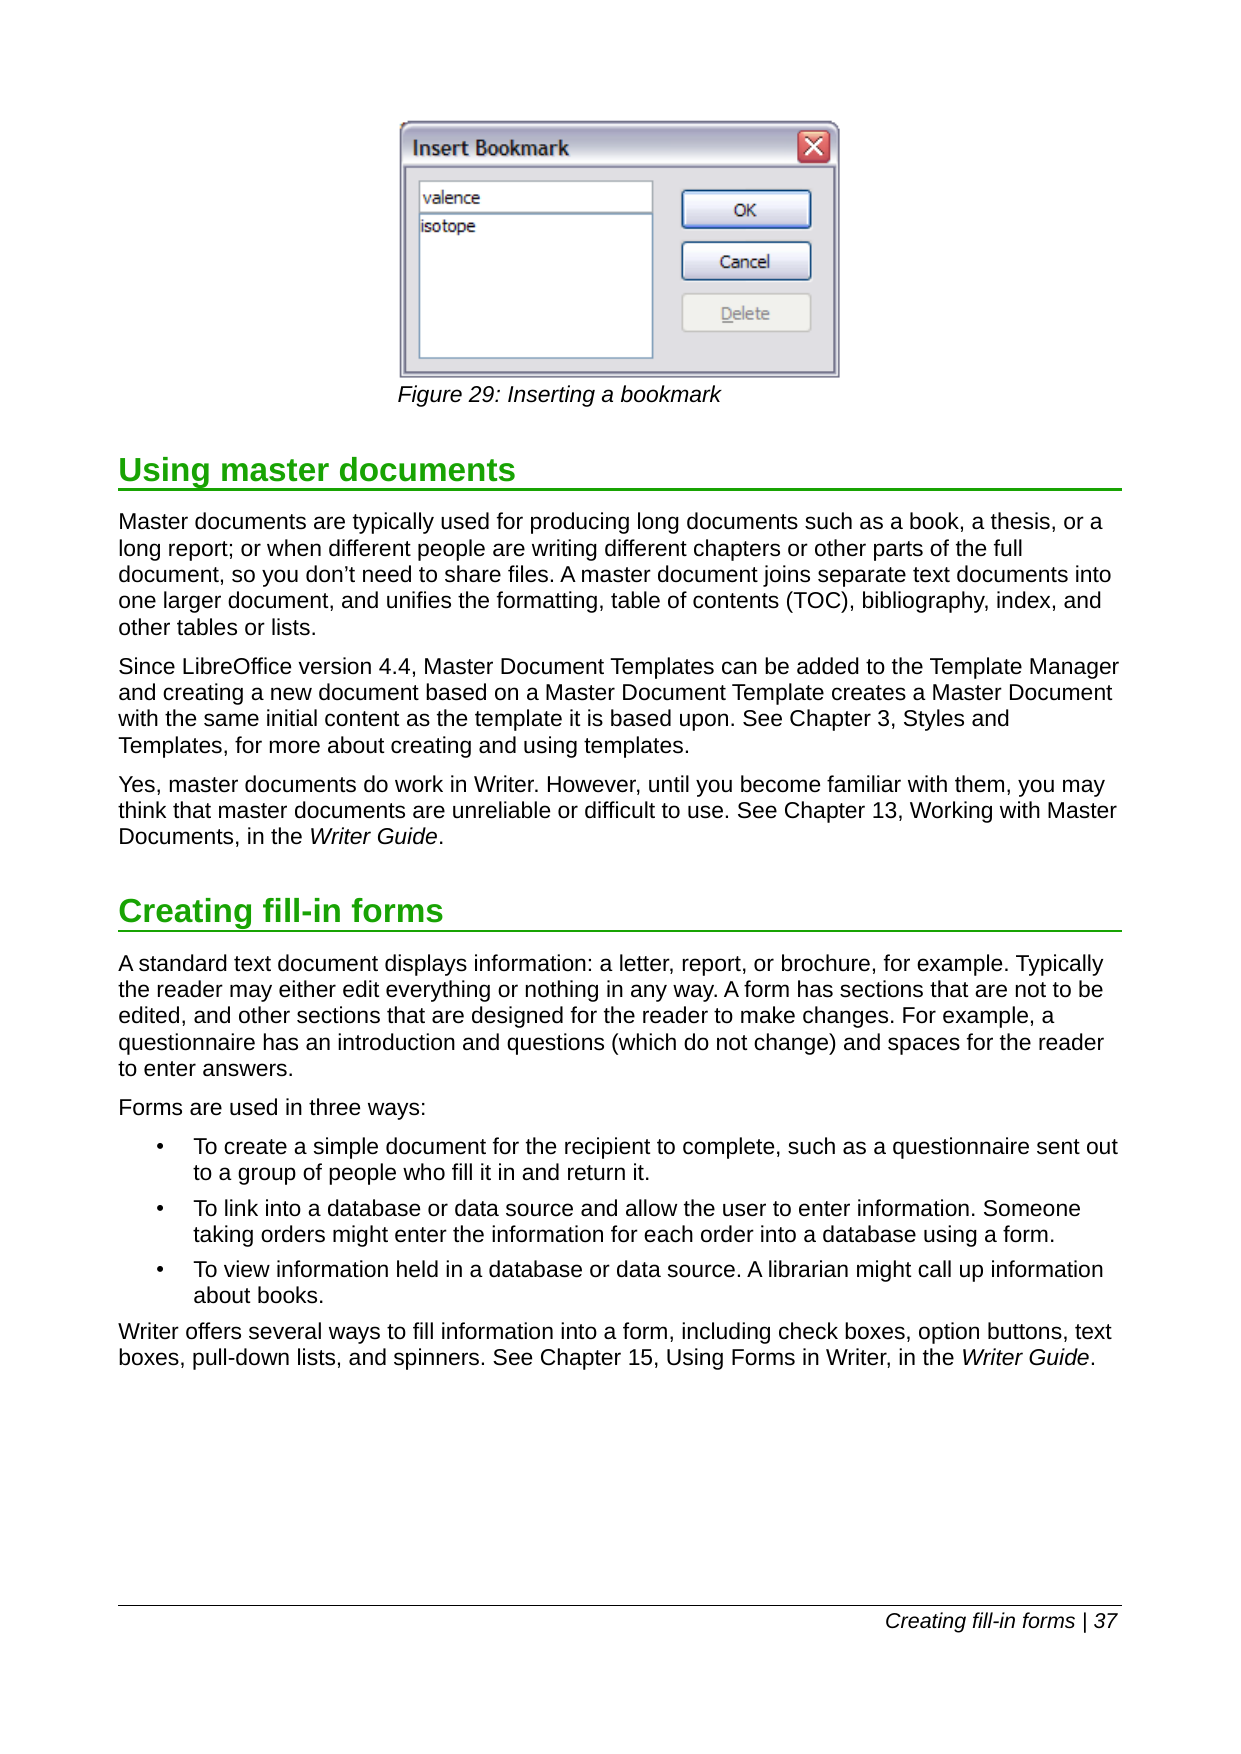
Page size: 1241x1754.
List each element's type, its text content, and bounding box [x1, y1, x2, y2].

subtitle Using master documents [118, 450, 1122, 488]
text Master documents are typically used for producing long documents such as a book, a thesis, or a long report; or when different people are writing different chapters or other parts of the full document, so you don’t need to share files. A master document joins separate text documents into one larger document, and unifies the formatting, table of contents (TOC), bibliography, index, and other tables or lists. [118, 508, 1122, 640]
picture [397, 118, 843, 381]
text Since LibreOffice version 4.4, Master Document Templates can be added to the Template Manager and creating a new document based on a Master Document Template creates a Master Document with the same initial content as the template it is based upon. See Chapter 3, Styles and Templates, for more about creating and using templates. [118, 653, 1122, 758]
subtitle Creating fill-in forms [118, 892, 1122, 930]
text Forms are used in three ways: [118, 1094, 1122, 1120]
list To link into a database or data source and allow the user to enter information. Someone taking orders might enter the information for each order into a database using a form. [156, 1194, 1122, 1247]
list To view information held in a database or data source. A librarian might call up information about books. [156, 1256, 1122, 1309]
text Yes, master documents do work in Writer. However, until you become familiar with them, you may think that master documents are unreliable or difficult to use. See Chapter 13, Working with Master Documents, in the Writer Guide. [118, 771, 1122, 849]
list To create a simple document for the recipient to complete, such as a questionnaire sent out to a group of people who fill it in and return it. [156, 1133, 1122, 1186]
text Writer offers several ways to fill information into a form, including check boxes, option buttons, text boxes, pull-down lists, and spinners. See Chapter 15, Using Forms in Writer, in the Writer Guide. [118, 1318, 1122, 1370]
text A standard text document displays information: a letter, report, or brochure, for example. Typically the reader may either edit everything or nothing in any way. A form has sections that are not to be edited, and other sections that are designed for the reader to make changes. For example, a questionnaire has an introduction and questions (which do not change) and spaces for the reader to enter answers. [118, 950, 1122, 1082]
text Figure 29: Inserting a bookmark [397, 381, 843, 407]
